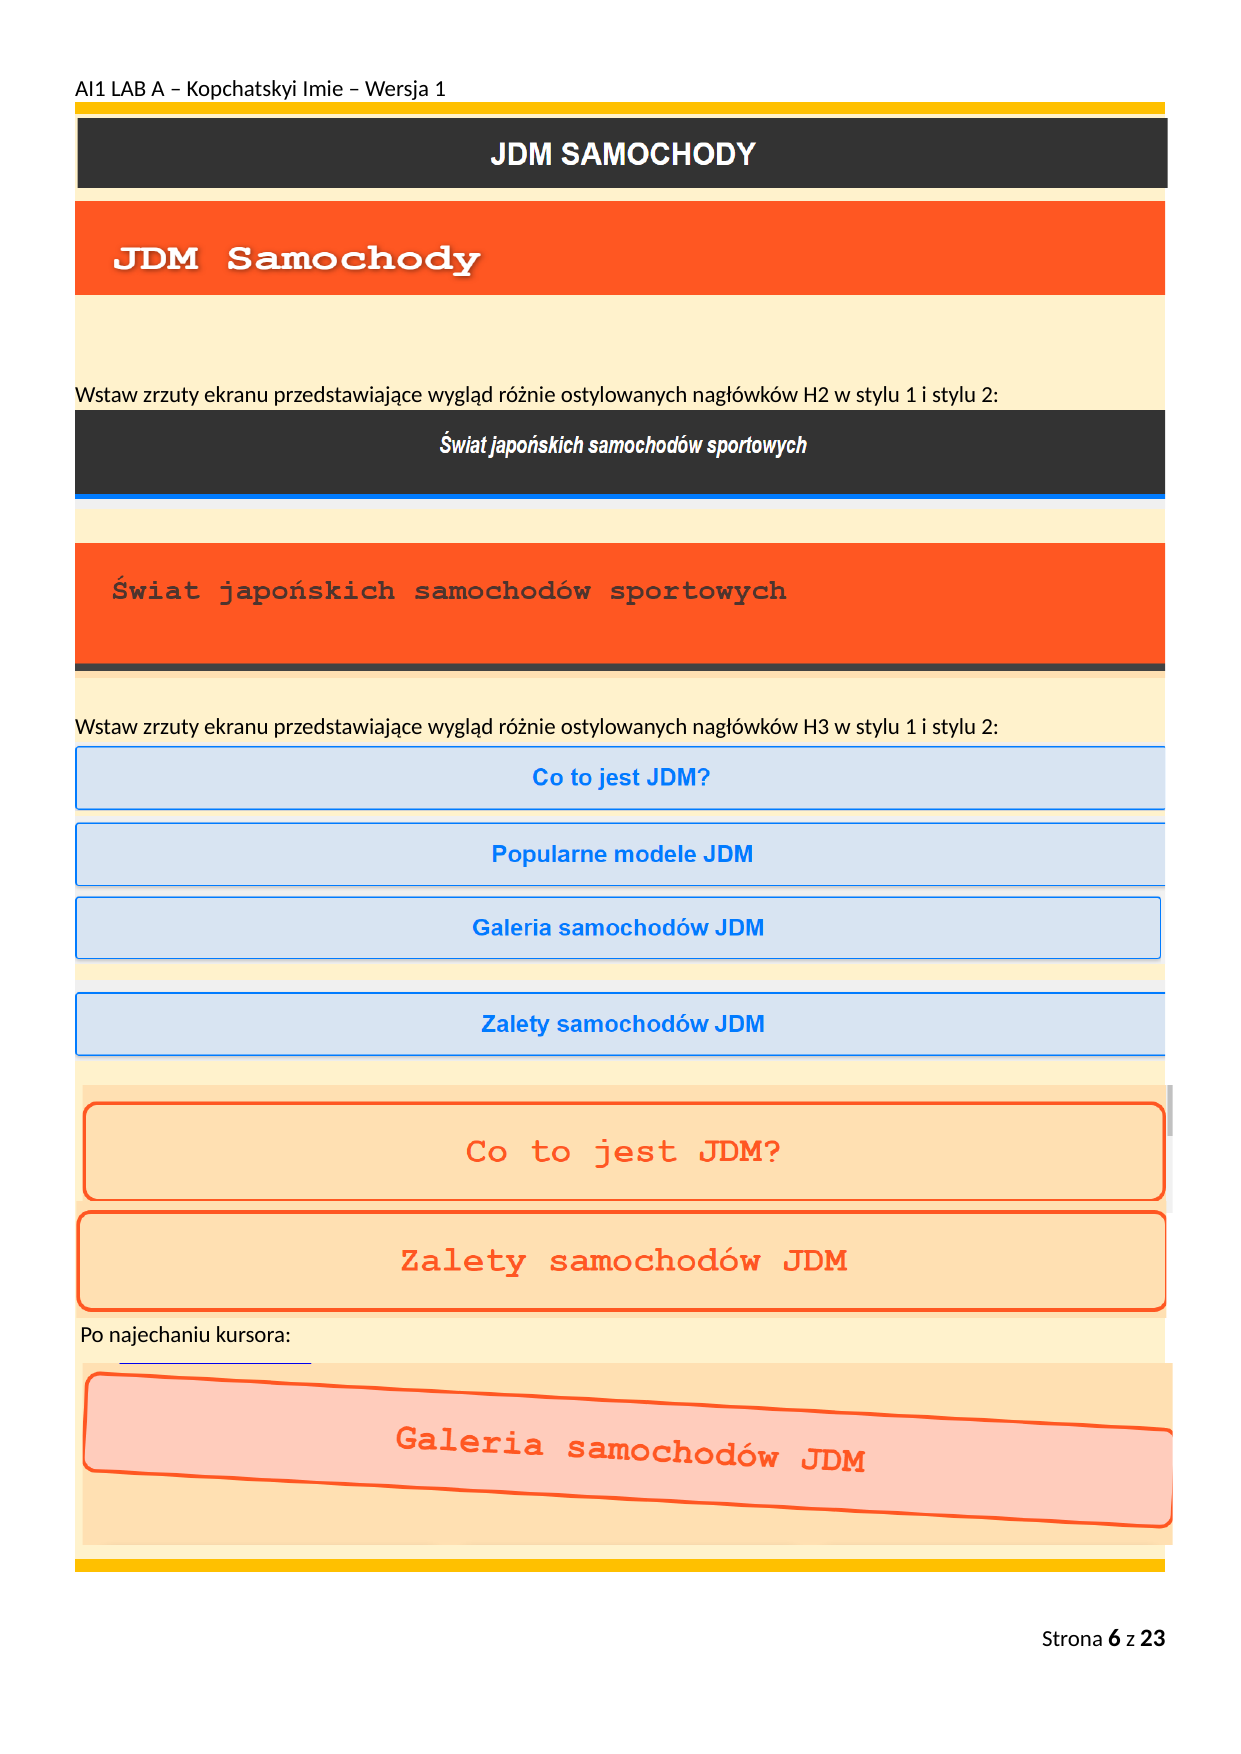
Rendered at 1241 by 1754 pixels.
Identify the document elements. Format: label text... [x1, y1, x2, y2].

picture [75, 201, 1166, 295]
text [75, 964, 1165, 980]
picture [75, 816, 1166, 964]
text [75, 811, 1165, 816]
picture [75, 410, 1166, 509]
text [75, 1061, 1165, 1325]
text Wstaw zrzuty ekranu przedstawiające wygląd różnie ostylowanych nagłówków H3 w stylu 1 i stylu 2: [75, 687, 1165, 717]
text Po najechaniu kursora: [75, 717, 1165, 742]
picture [75, 980, 1166, 1061]
picture [82, 1363, 1173, 1545]
picture [75, 543, 1166, 678]
picture [77, 118, 1168, 188]
picture [75, 742, 1166, 811]
text Wstaw zrzuty ekranu przedstawiające wygląd różnie ostylowanych nagłówków H2 w stylu 1 i stylu 2: [75, 355, 1165, 385]
picture [76, 1085, 1173, 1318]
